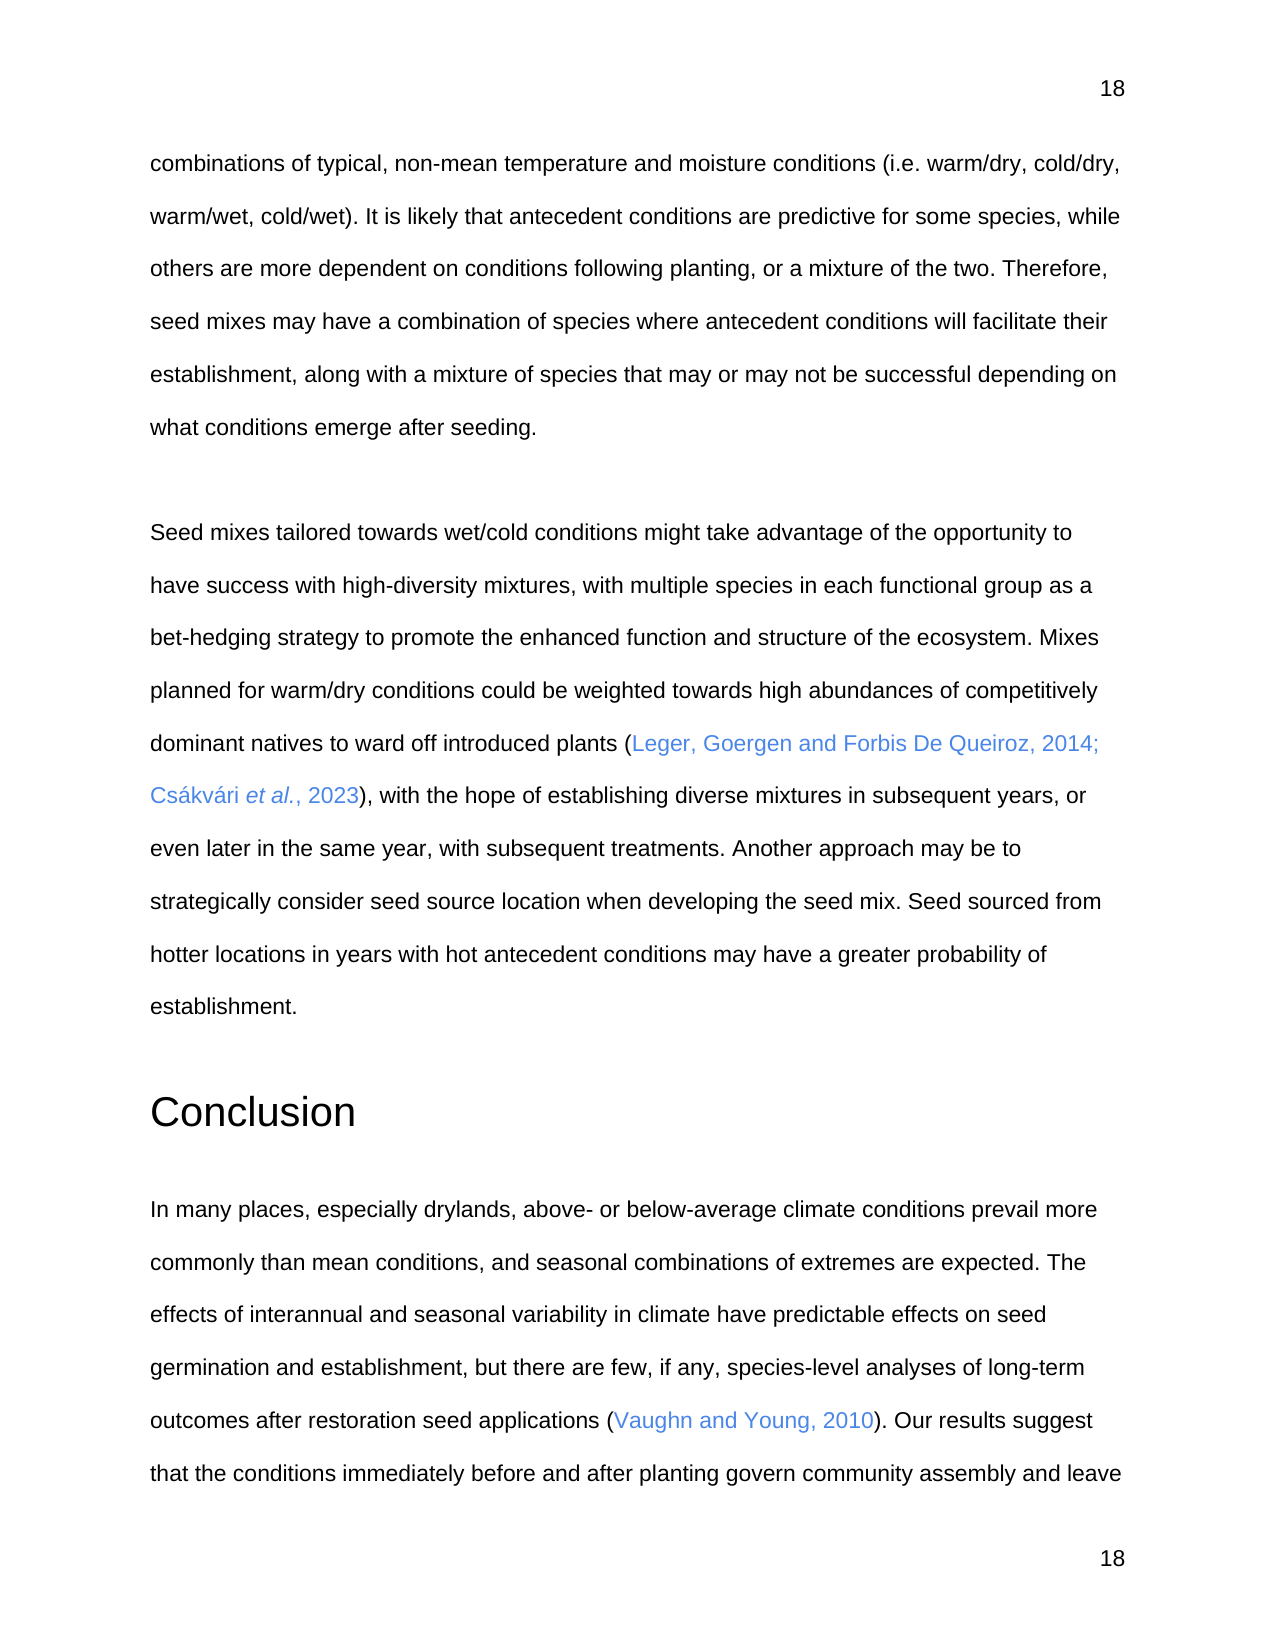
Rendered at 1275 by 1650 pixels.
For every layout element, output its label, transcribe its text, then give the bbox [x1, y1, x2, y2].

text combinations of typical, non-mean temperature and moisture conditions (i.e. warm/dry, cold/dry, warm/wet, cold/wet). It is likely that antecedent conditions are predictive for some species, while others are more dependent on conditions following planting, or a mixture of the two. Therefore, seed mixes may have a combination of species where antecedent conditions will facilitate their establishment, along with a mixture of species that may or may not be successful depending on what conditions emerge after seeding. [150, 150, 1125, 440]
text Seed mixes tailored towards wet/cold conditions might take advantage of the opportunity to have success with high-diversity mixtures, with multiple species in each functional group as a bet-hedging strategy to promote the enhanced function and structure of the ecosystem. Mixes planned for warm/dry conditions could be weighted towards high abundances of competitively dominant natives to ward off introduced plants (Leger, Goergen and Forbis De Queiroz, 2014; Csákvári et al., 2023), with the hope of establishing diverse mixtures in subsequent years, or even later in the same year, with subsequent treatments. Another approach may be to strategically consider seed source location when developing the seed mix. Seed sourced from hotter locations in years with hot antecedent conditions may have a greater probability of establishment. [150, 519, 1125, 1020]
text In many places, especially drylands, above- or below-average climate conditions prevail more commonly than mean conditions, and seasonal combinations of extremes are expected. The effects of interannual and seasonal variability in climate have predictable effects on seed germination and establishment, but there are few, if any, species-level analyses of long-term outcomes after restoration seed applications (Vaughn and Young, 2010). Our results suggest that the conditions immediately before and after planting govern community assembly and leave [150, 1196, 1125, 1486]
subtitle Conclusion [150, 1088, 1125, 1136]
